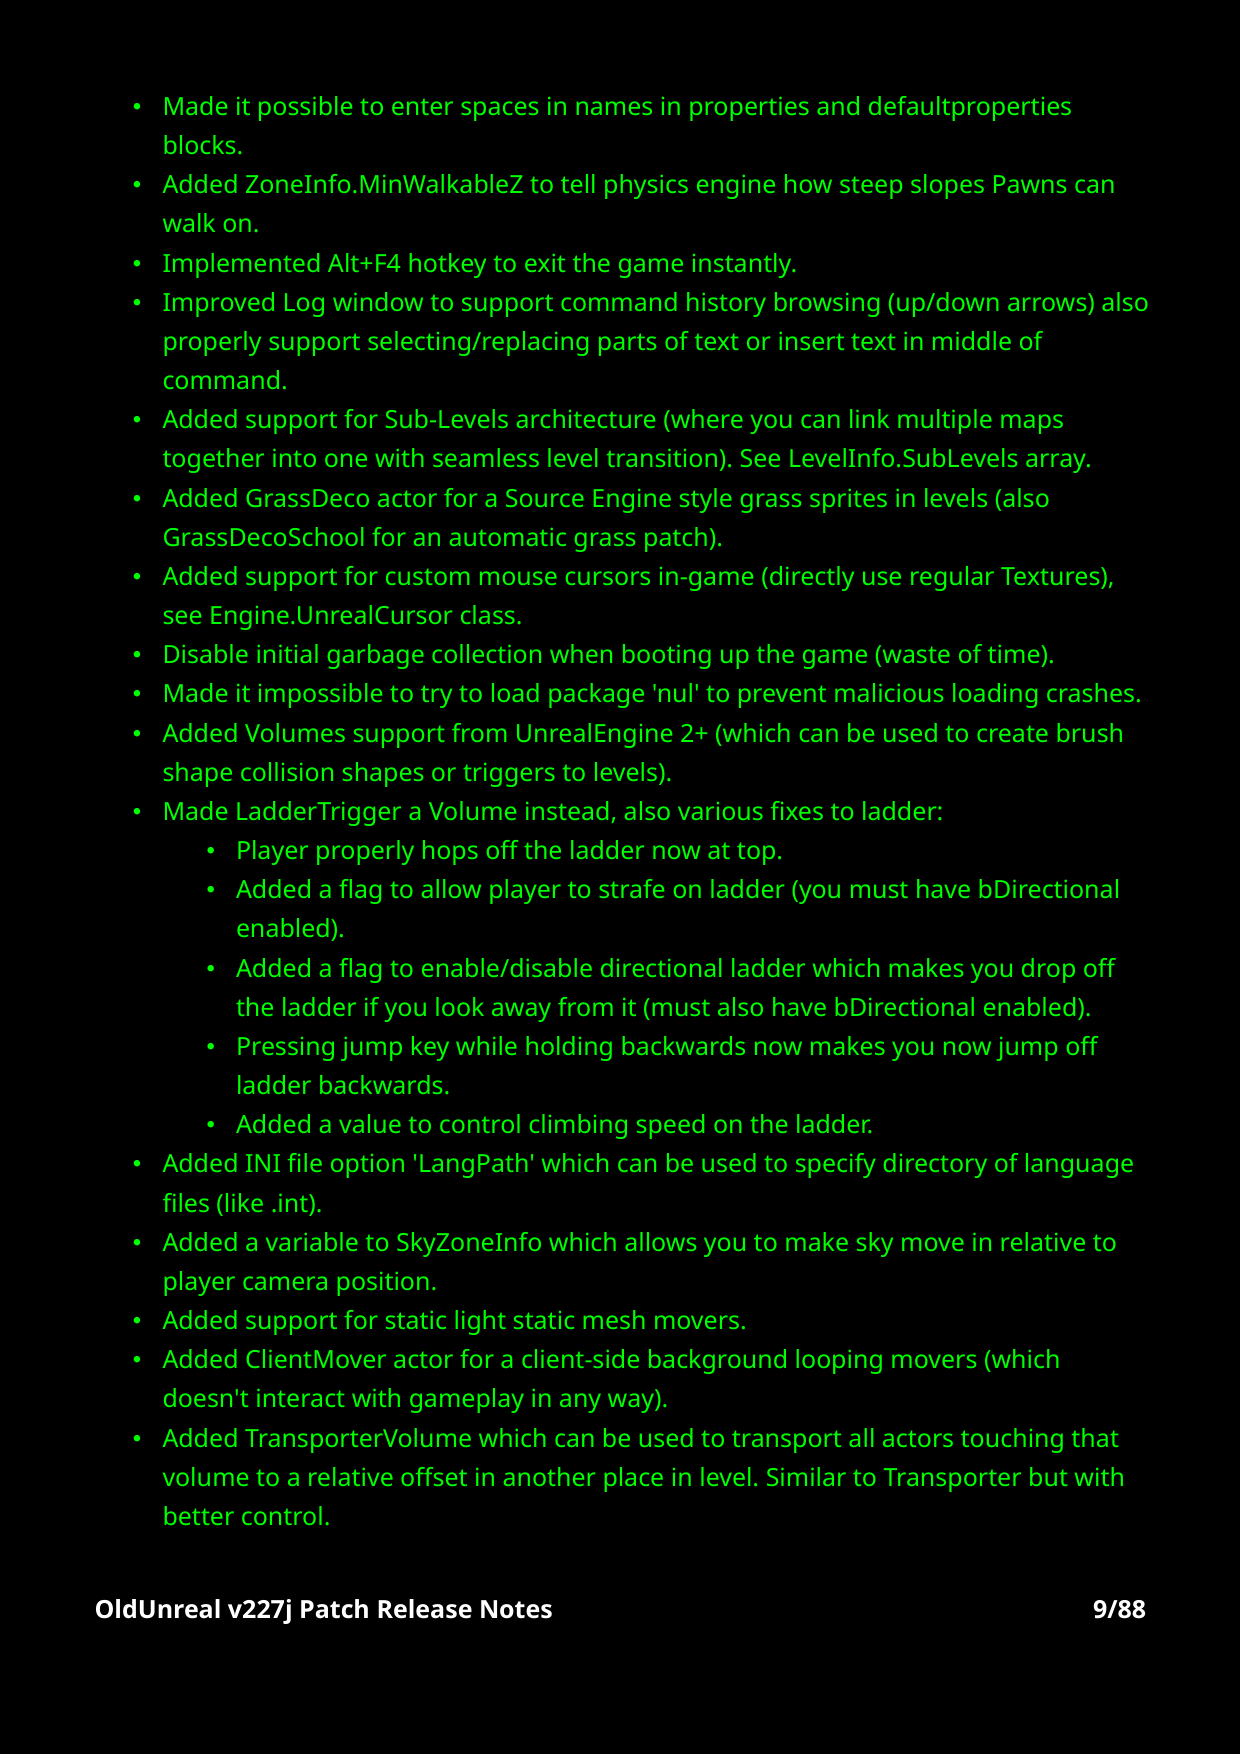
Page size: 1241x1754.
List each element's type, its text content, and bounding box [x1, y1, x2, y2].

list Implemented Alt+F4 hotkey to exit the game instantly. [133, 245, 1152, 279]
list Added ClientMover actor for a client-side background looping movers (which doesn't interact with gameplay in any way). [133, 1342, 1152, 1415]
list Added TransporterVolume which can be used to transport all actors touching that volume to a relative offset in another place in level. Similar to Transporter but with better control. [133, 1420, 1152, 1533]
list Added a flag to allow player to strafe on ladder (you must have bDirectional enabled). [206, 872, 1152, 945]
list Improved Log window to support command history browsing (up/down arrows) also properly support selecting/replacing parts of text or insert text in middle of command. [133, 284, 1152, 397]
list Made it possible to enter spaces in names in properties and defaultproperties blocks. [133, 88, 1152, 162]
list Disable initial garbage collection when booting up the game (waste of time). [133, 637, 1152, 671]
list Added support for Sub-Levels architecture (where you can link multiple maps together into one with seamless level transition). See LevelInfo.SubLevels array. [133, 402, 1152, 475]
list Player properly hops off the ladder now at top. [206, 833, 1152, 867]
list Added GrassDeco actor for a Source Engine style grass sprites in levels (also GrassDecoSchool for an automatic grass patch). [133, 480, 1152, 553]
list Made it impossible to try to load package 'nul' to prevent malicious loading crashes. [133, 676, 1152, 710]
list Added Volumes support from UnrealEngine 2+ (which can be used to create brush shape collision shapes or triggers to levels). [133, 715, 1152, 788]
list Added support for static light static mesh movers. [133, 1303, 1152, 1337]
list Made LadderTrigger a Volume instead, also various fixes to ladder: [133, 793, 1152, 828]
list Added support for custom mouse cursors in-game (directly use regular Textures), see Engine.UnrealCursor class. [133, 558, 1152, 632]
list Added a flag to enable/disable directional ladder which makes you drop off the ladder if you look away from it (must also have bDirectional enabled). [206, 950, 1152, 1023]
list Added ZoneInfo.MinWalkableZ to tell physics engine how steep slopes Pawns can walk on. [133, 167, 1152, 240]
list Added INI file option 'LangPath' which can be used to specify directory of language files (like .int). [133, 1146, 1152, 1219]
list Added a value to control climbing speed on the ladder. [206, 1107, 1152, 1141]
list Pressing jump key while holding backwards now makes you now jump off ladder backwards. [206, 1028, 1152, 1102]
list Added a variable to SkyZoneInfo which allows you to make sky move in relative to player camera position. [133, 1224, 1152, 1298]
